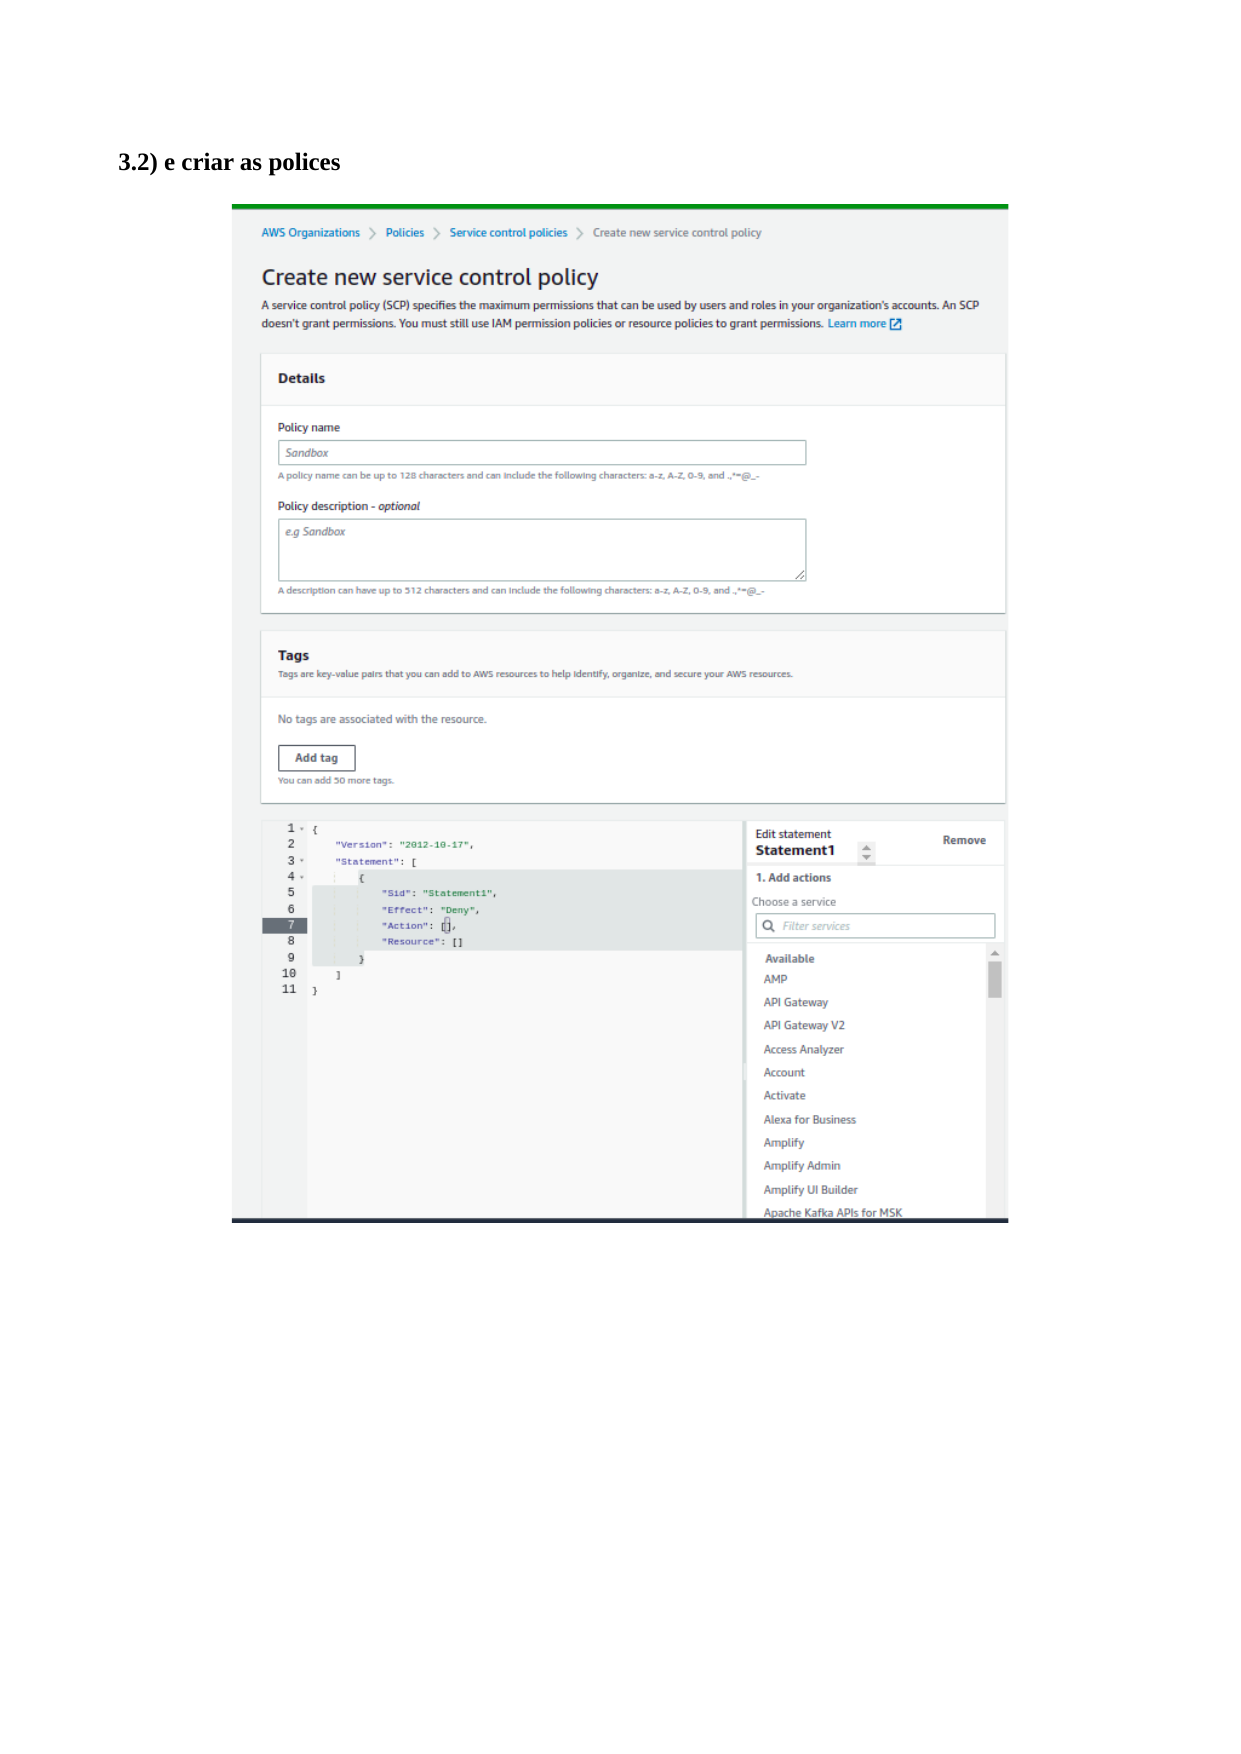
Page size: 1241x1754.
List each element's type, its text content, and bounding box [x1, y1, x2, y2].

text 3.2) e criar as polices [118, 147, 1122, 176]
picture [231, 204, 1009, 1223]
